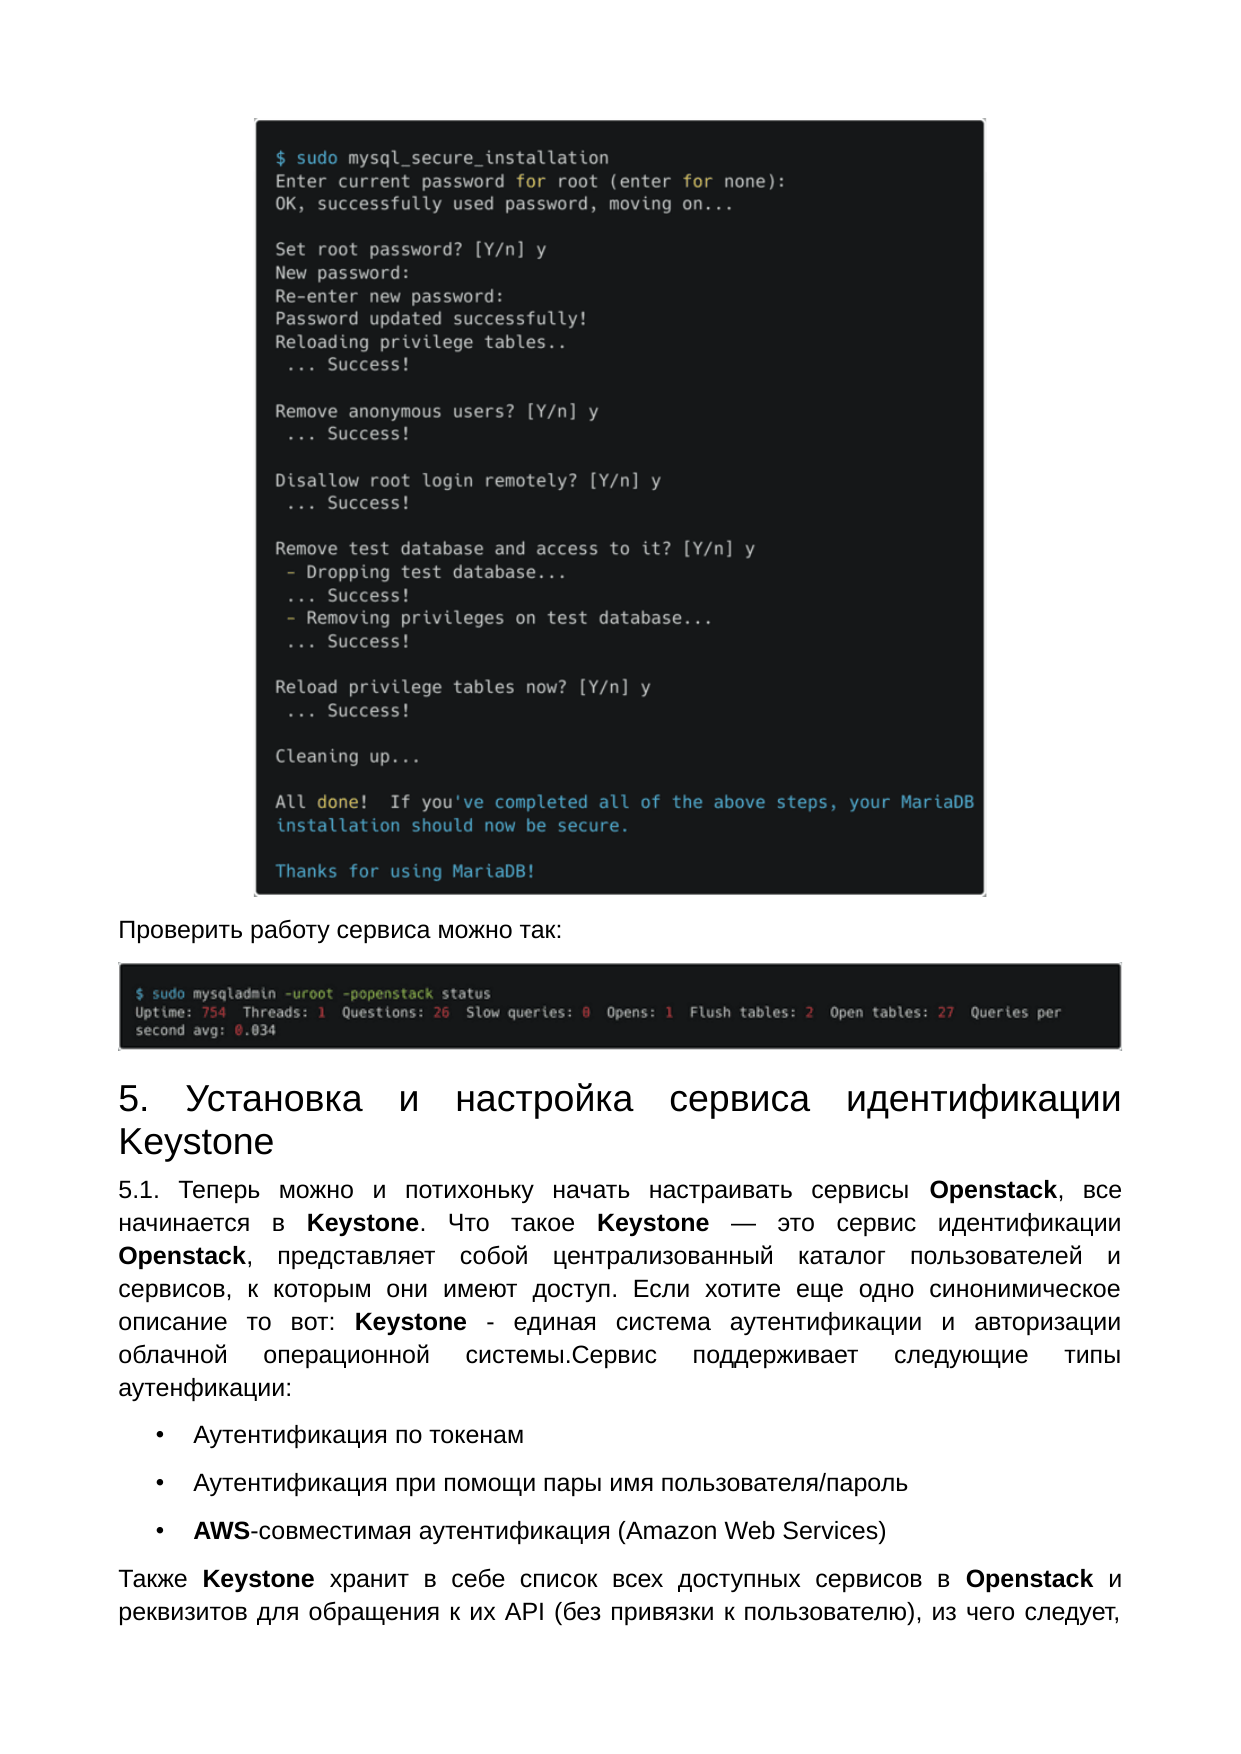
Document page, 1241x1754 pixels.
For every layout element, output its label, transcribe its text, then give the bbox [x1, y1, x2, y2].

text Проверить работу сервиса можно так: [118, 915, 1122, 944]
picture [253, 118, 987, 897]
picture [118, 962, 1123, 1051]
subtitle 5. Установка и настройка сервиса идентификации Keystone [118, 1076, 1122, 1162]
list Аутентификация по токенам [156, 1421, 1122, 1449]
text Также Keystone хранит в себе список всех доступных сервисов в Openstack и реквизитов для обращения к их API (без привязки к пользователю), из чего следует, [118, 1564, 1122, 1625]
text 5.1. Теперь можно и потихоньку начать настраивать сервисы Openstack, все начинается в Keystone. Что такое Keystone — это сервис идентификации Openstack, представляет собой централизованный каталог пользователей и сервисов, к которым они имеют доступ. Если хотите еще одно синонимическое описание то вот: Keystone - единая система аутентификации и авторизации облачной операционной системы.Сервис поддерживает следующие типы аутенфикации: [118, 1175, 1122, 1402]
list AWS-совместимая аутентификация (Amazon Web Services) [156, 1516, 1122, 1545]
list Аутентификация при помощи пары имя пользователя/пароль [156, 1468, 1122, 1497]
